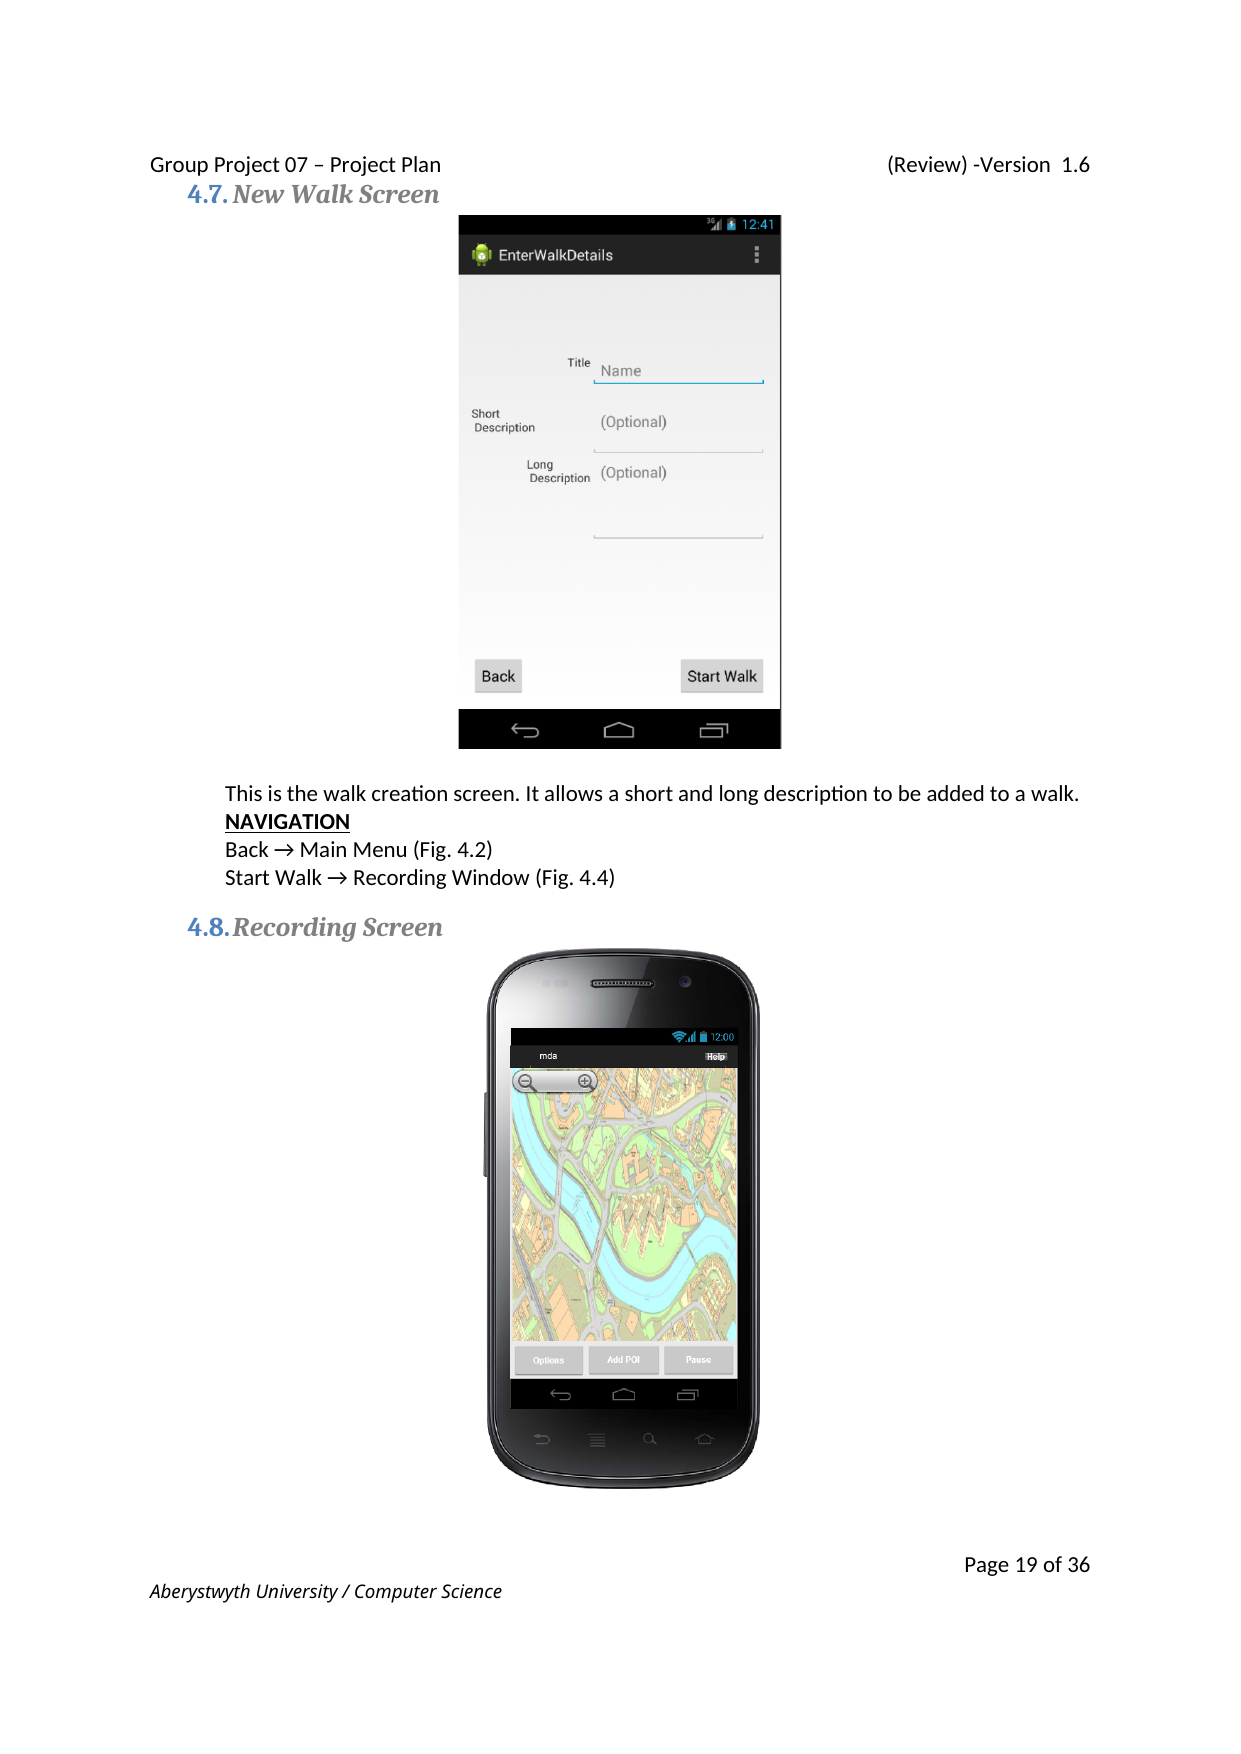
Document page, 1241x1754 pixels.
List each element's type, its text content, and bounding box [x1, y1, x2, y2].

text This is the walk creation screen. It allows a short and long description to be added to a walk. [225, 779, 1090, 807]
subtitle Recording Screen [187, 912, 1090, 943]
text Start Walk → Recording Window (Fig. 4.4) [225, 863, 1090, 891]
subtitle New Walk Screen [187, 179, 1090, 211]
text Back → Main Menu (Fig. 4.2) [225, 835, 1090, 863]
text NAVIGATION [225, 807, 1090, 835]
